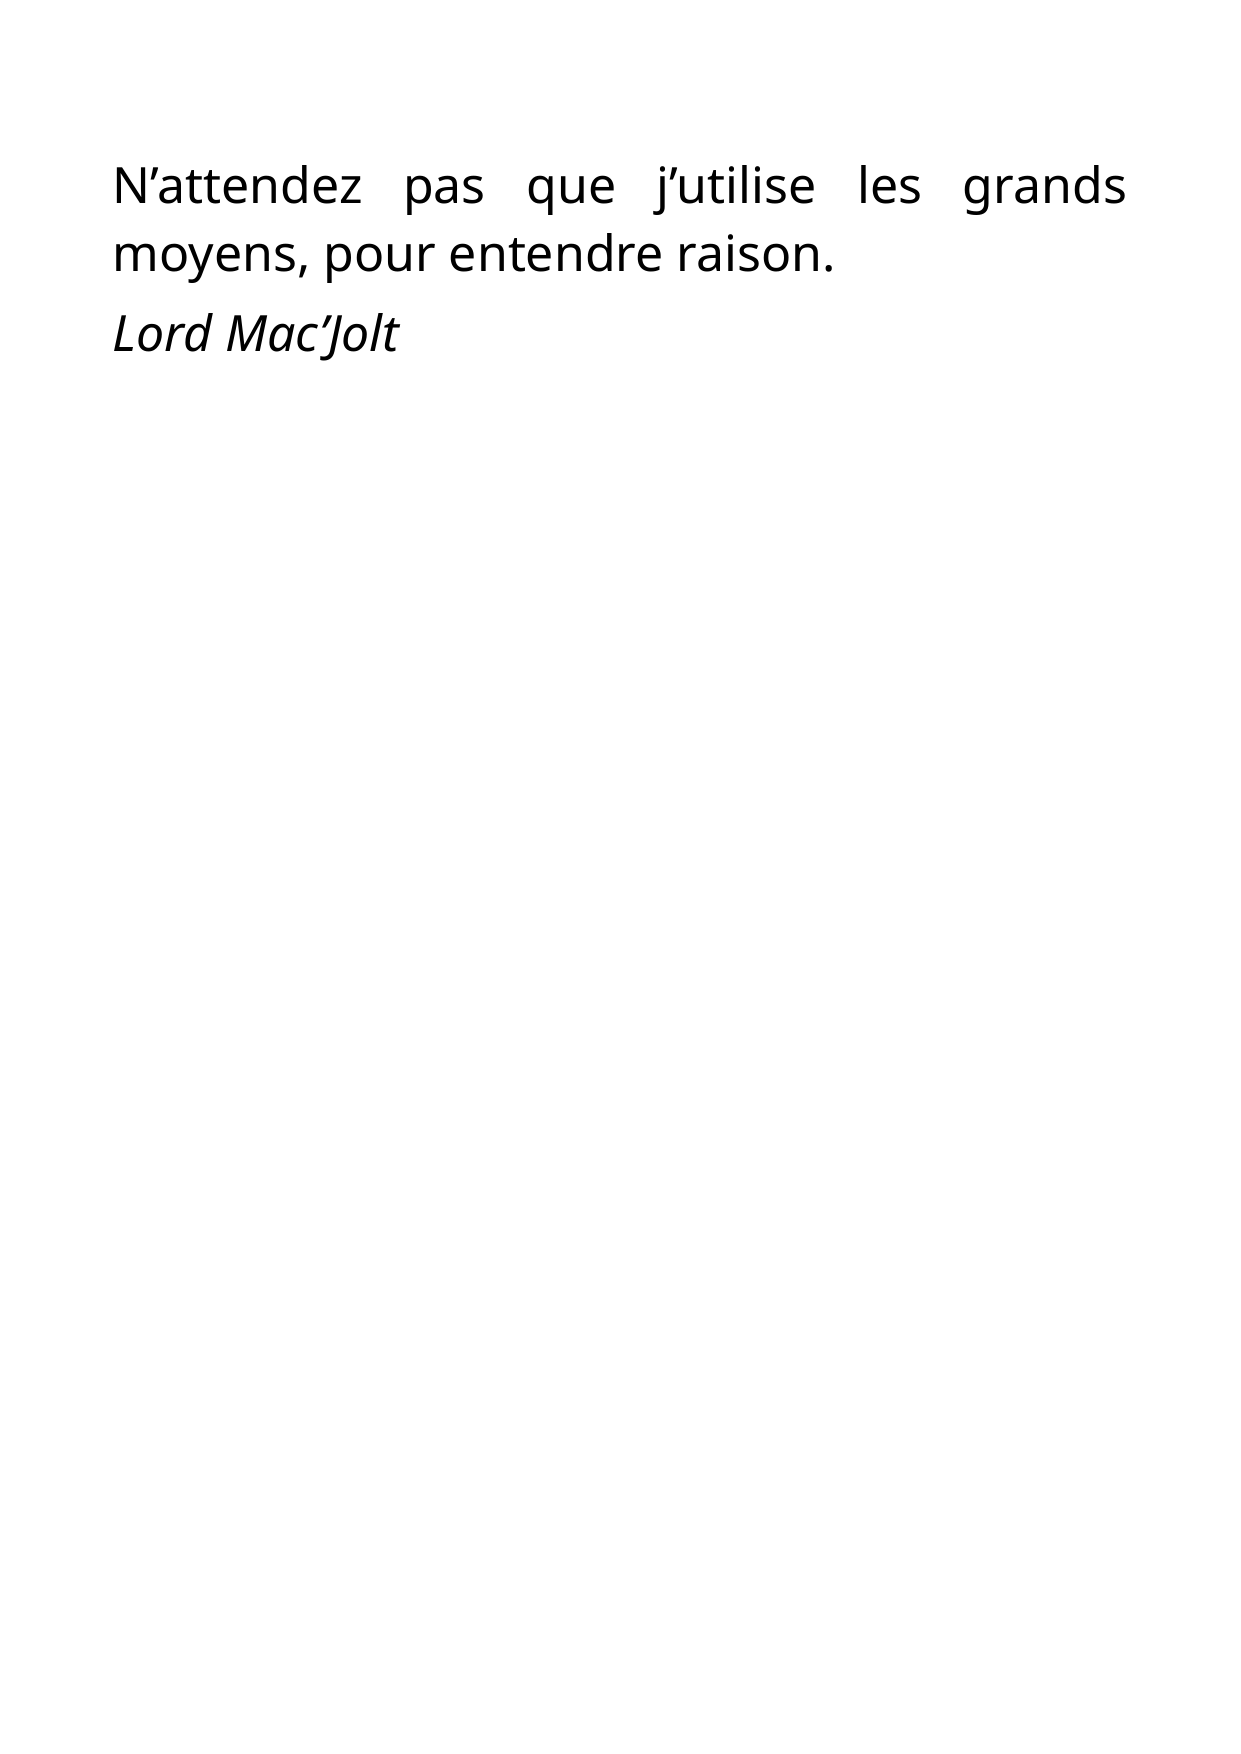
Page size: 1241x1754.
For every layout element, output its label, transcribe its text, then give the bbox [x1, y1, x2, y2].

text Lord Mac’Jolt [112, 297, 1128, 366]
text N’attendez pas que j’utilise les grands moyens, pour entendre raison. [112, 150, 1128, 286]
